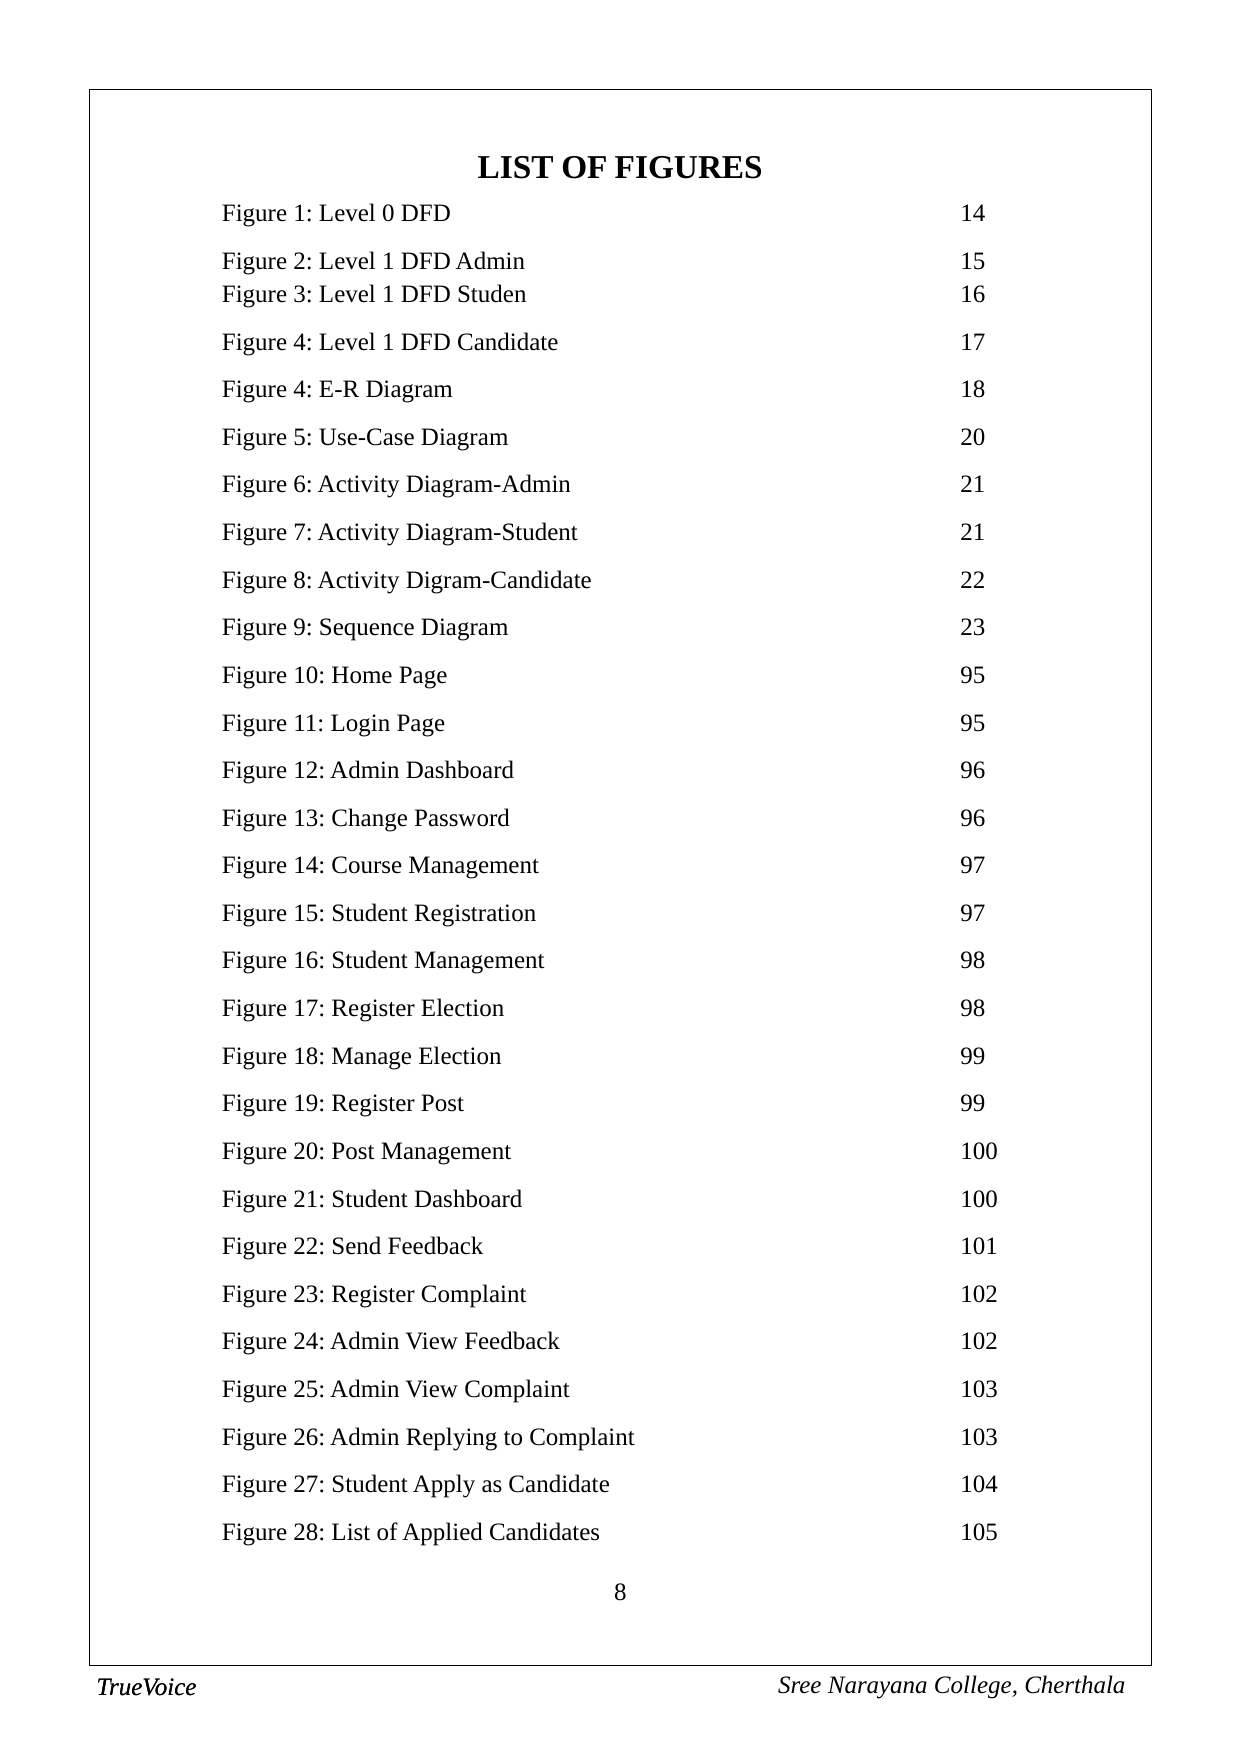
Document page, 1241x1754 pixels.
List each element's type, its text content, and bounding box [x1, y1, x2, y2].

text Figure 17: Register Election 98 [148, 993, 1092, 1022]
text Figure 26: Admin Replying to Complaint 103 [148, 1422, 1092, 1450]
text Figure 4: E-R Diagram 18 [148, 374, 1092, 403]
text Figure 20: Post Management 100 [148, 1136, 1092, 1165]
text Figure 16: Student Management 98 [148, 946, 1092, 974]
text Figure 9: Sequence Diagram 23 [148, 612, 1092, 641]
text Figure 8: Activity Digram-Candidate 22 [148, 565, 1092, 593]
text Figure 12: Admin Dashboard 96 [148, 755, 1092, 784]
text Figure 1: Level 0 DFD 14 [148, 198, 1092, 227]
text Figure 11: Login Page 95 [148, 708, 1092, 736]
text Figure 22: Send Feedback 101 [148, 1231, 1092, 1260]
text Figure 5: Use-Case Diagram 20 [148, 422, 1092, 451]
text Figure 14: Course Management 97 [148, 850, 1092, 879]
text Figure 28: List of Applied Candidates 105 [148, 1517, 1092, 1546]
text Figure 2: Level 1 DFD Admin 15 [148, 246, 1092, 275]
text Figure 24: Admin View Feedback 102 [148, 1326, 1092, 1355]
subtitle LIST OF FIGURES [148, 148, 1092, 186]
text Figure 27: Student Apply as Candidate 104 [148, 1469, 1092, 1498]
text Figure 4: Level 1 DFD Candidate 17 [148, 327, 1092, 356]
text Figure 3: Level 1 DFD Studen 16 [148, 279, 1092, 308]
text Figure 6: Activity Diagram-Admin 21 [148, 469, 1092, 498]
text Figure 7: Activity Diagram-Student 21 [148, 517, 1092, 546]
text Figure 10: Home Page 95 [148, 660, 1092, 689]
text Figure 21: Student Dashboard 100 [148, 1184, 1092, 1212]
text Figure 18: Manage Election 99 [148, 1041, 1092, 1069]
text Figure 25: Admin View Complaint 103 [148, 1374, 1092, 1403]
text Figure 15: Student Registration 97 [148, 898, 1092, 927]
text Figure 13: Change Password 96 [148, 803, 1092, 832]
text Figure 19: Register Post 99 [148, 1088, 1092, 1117]
text Figure 23: Register Complaint 102 [148, 1279, 1092, 1308]
